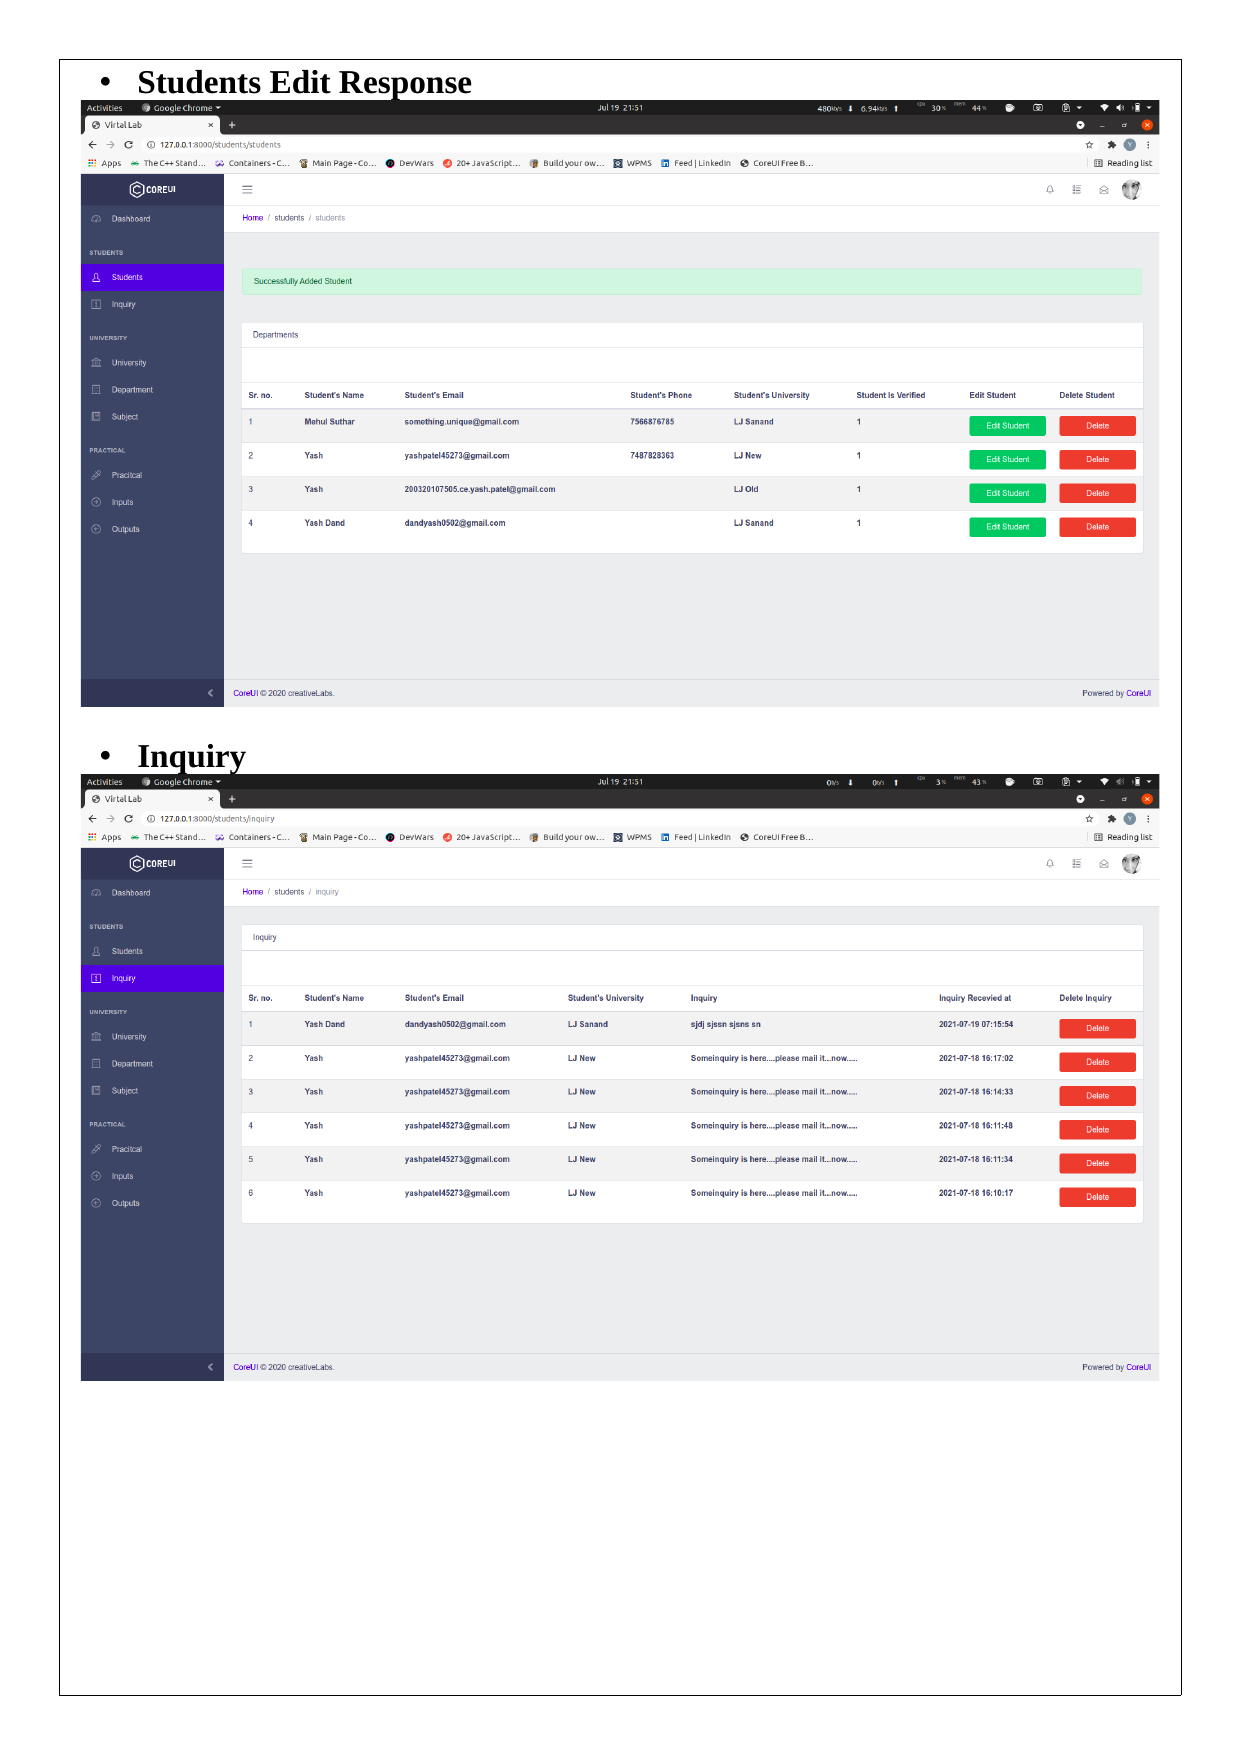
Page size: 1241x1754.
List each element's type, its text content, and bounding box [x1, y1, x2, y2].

picture [80, 774, 1160, 1381]
picture [80, 100, 1160, 707]
list Students Edit Response [99, 62, 1178, 100]
list Inquiry [99, 736, 1178, 774]
